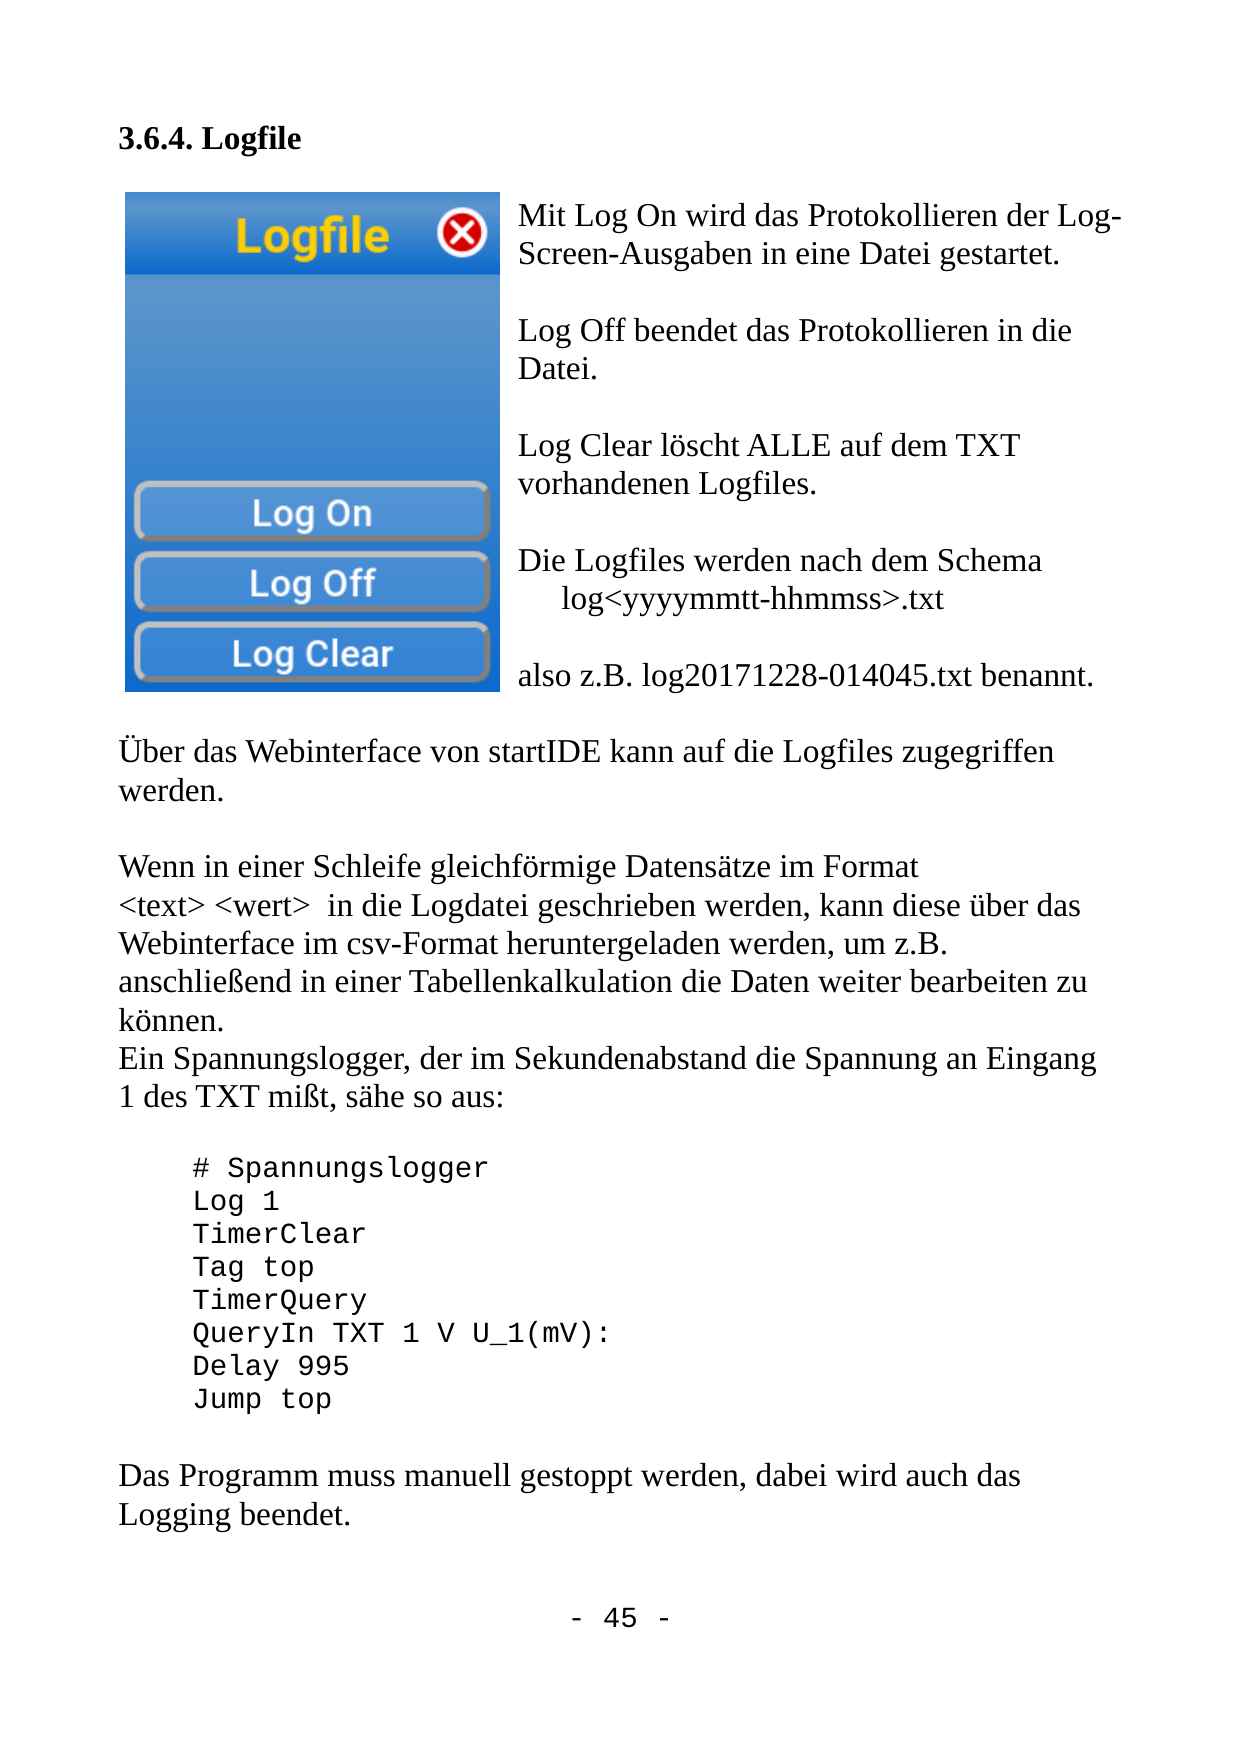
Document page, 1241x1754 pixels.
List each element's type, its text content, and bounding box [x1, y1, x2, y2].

text <text> <wert> in die Logdatei geschrieben werden, kann diese über das Webinterface im csv-Format heruntergeladen werden, um z.B. anschließend in einer Tabellenkalkulation die Daten weiter bearbeiten zu können. [118, 885, 1122, 1038]
text Delay 995 [118, 1351, 1122, 1384]
text TimerQuery [118, 1285, 1122, 1318]
text QueryIn TXT 1 V U_1(mV): [118, 1318, 1122, 1351]
text Jump top [118, 1384, 1122, 1417]
text Log Off beendet das Protokollieren in die Datei. [500, 310, 1122, 386]
text Mit Log On wird das Protokollieren der Log-Screen-Ausgaben in eine Datei gestartet. [500, 195, 1122, 271]
picture [125, 192, 500, 692]
text Das Programm muss manuell gestoppt werden, dabei wird auch das Logging beendet. [118, 1456, 1122, 1532]
text Log 1 [118, 1186, 1122, 1219]
text Tag top [118, 1252, 1122, 1285]
text Log Clear löscht ALLE auf dem TXT vorhandenen Logfiles. [500, 425, 1122, 501]
text # Spannungslogger [118, 1153, 1122, 1186]
text Über das Webinterface von startIDE kann auf die Logfiles zugegriffen werden. [118, 731, 1122, 808]
text also z.B. log20171228-014045.txt benannt. [118, 655, 1122, 693]
text Wenn in einer Schleife gleichförmige Datensätze im Format [118, 846, 1122, 885]
text Ein Spannungslogger, der im Sekundenabstand die Spannung an Eingang 1 des TXT mißt, sähe so aus: [118, 1038, 1122, 1115]
text Die Logfiles werden nach dem Schema [500, 540, 1122, 578]
text 3.6.4. Logfile [118, 118, 1122, 156]
text log<yyyymmtt-hhmmss>.txt [500, 578, 1122, 616]
text TimerClear [118, 1219, 1122, 1252]
